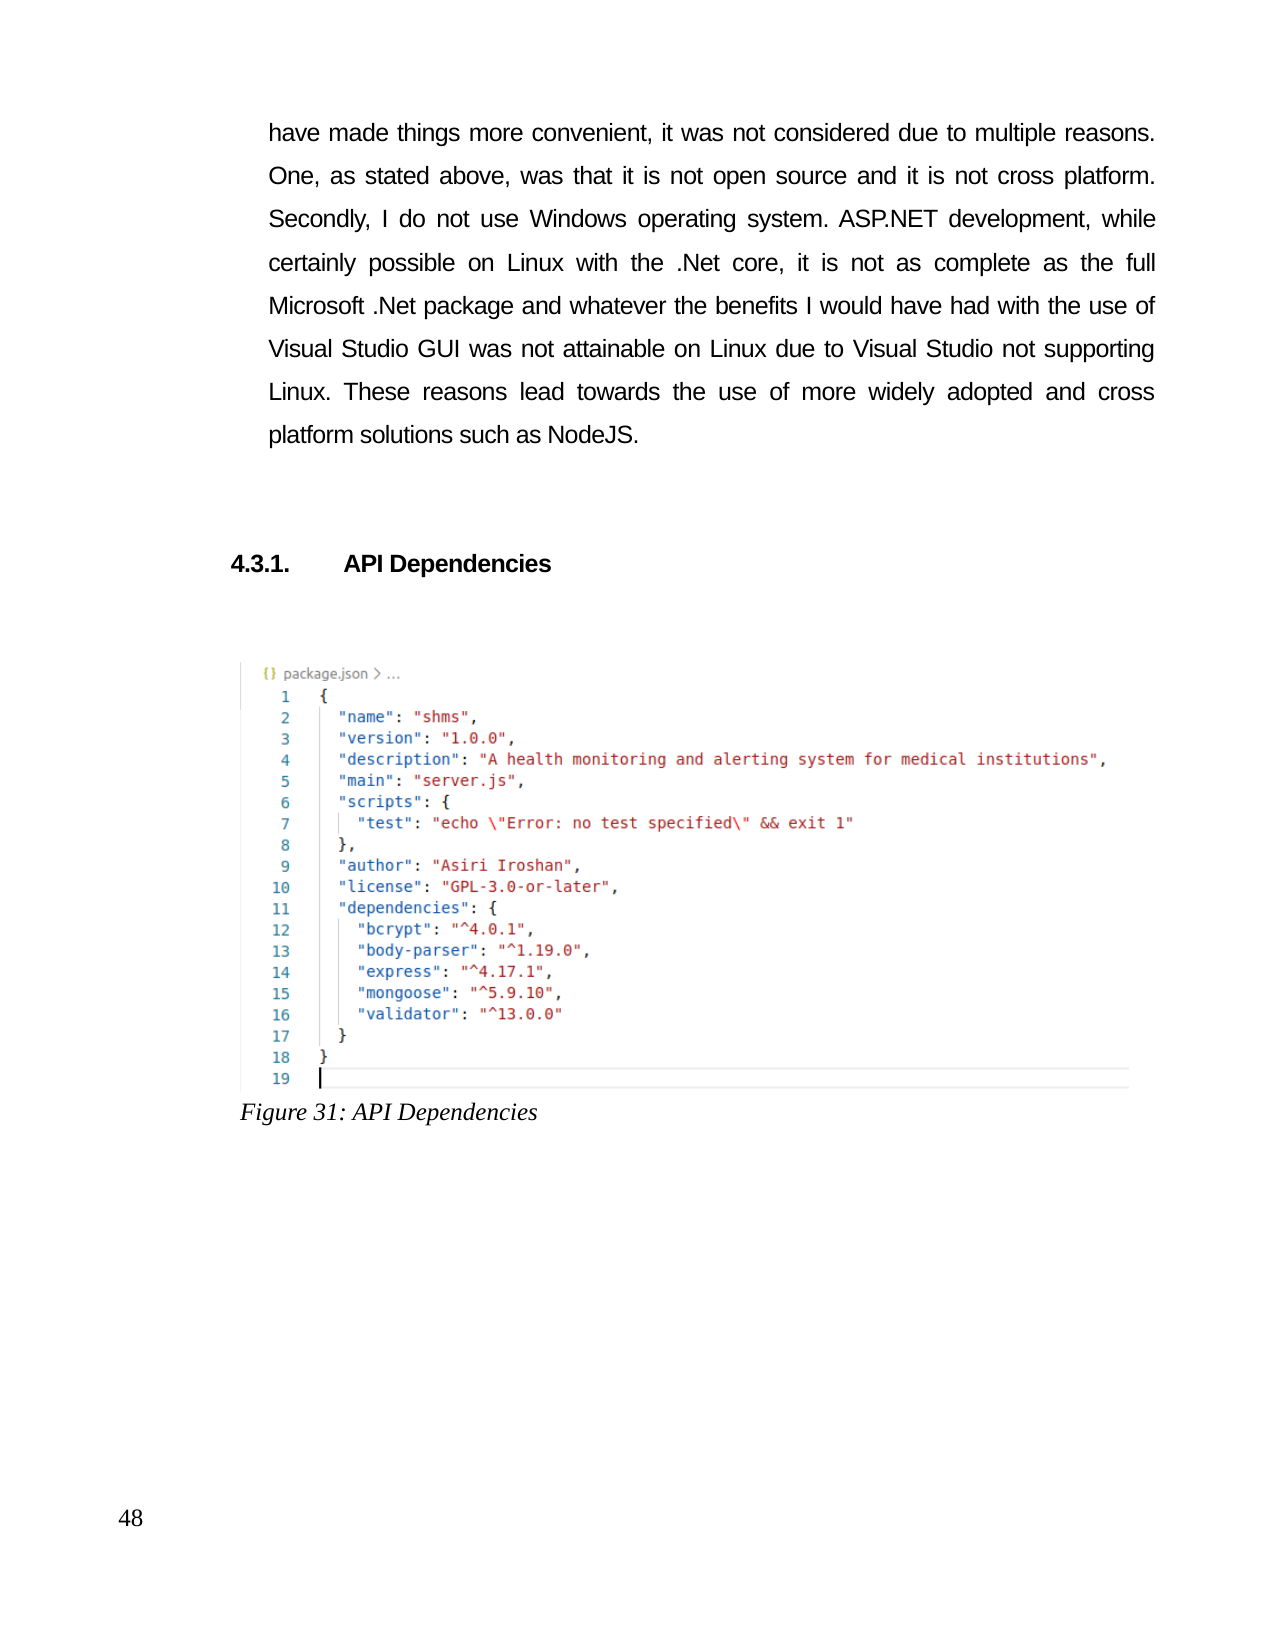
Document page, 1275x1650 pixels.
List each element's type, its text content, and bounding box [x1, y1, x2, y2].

picture [240, 662, 1129, 1092]
text Figure 31: API Dependencies [240, 1092, 1129, 1125]
list API Dependencies [231, 549, 1157, 578]
text have made things more convenient, it was not considered due to multiple reasons. One, as stated above, was that it is not open source and it is not cross platform. Secondly, I do not use Windows operating system. ASP.NET development, while certainly possible on Linux with the .Net core, it is not as complete as the full Microsoft .Net package and whatever the benefits I would have had with the use of Visual Studio GUI was not attainable on Linux due to Visual Studio not supporting Linux. These reasons lead towards the use of more widely adopted and cross platform solutions such as NodeJS. [268, 118, 1157, 449]
